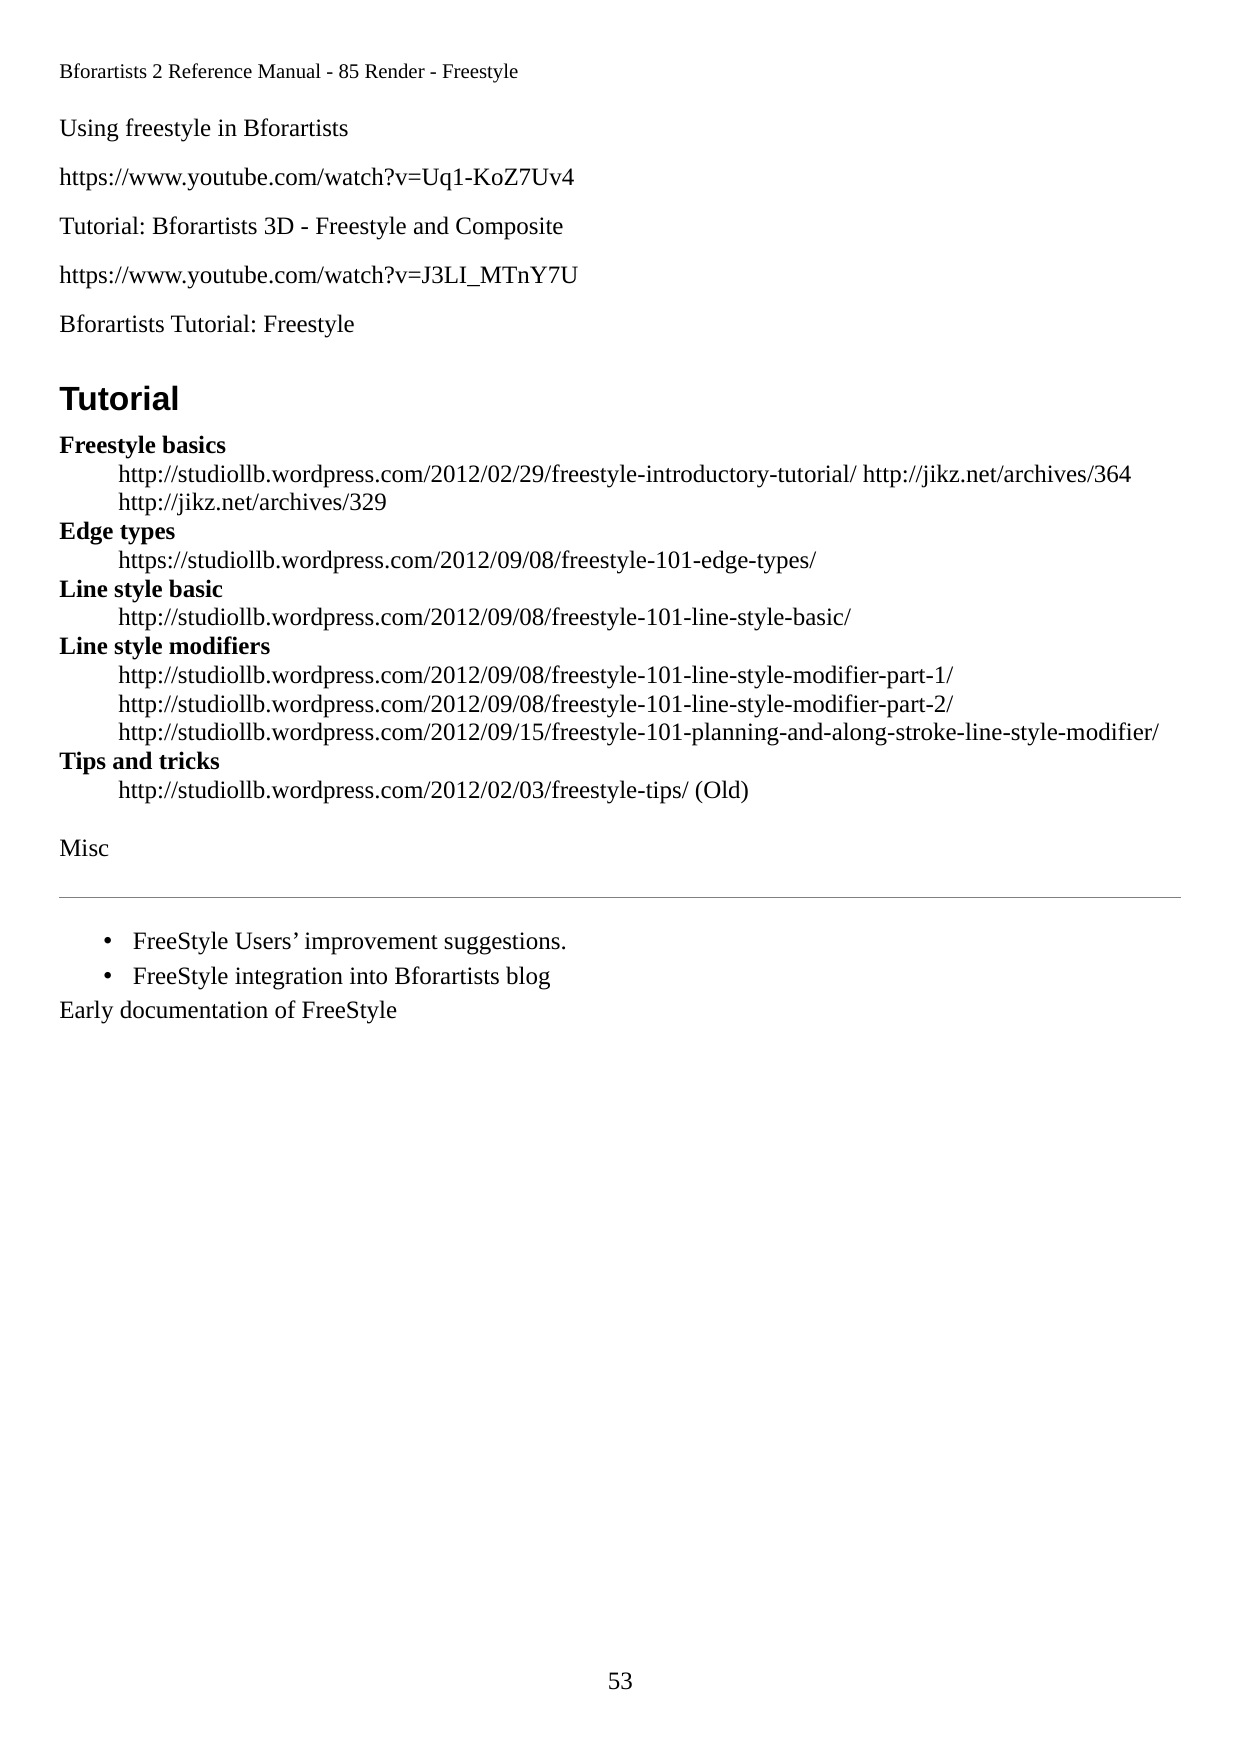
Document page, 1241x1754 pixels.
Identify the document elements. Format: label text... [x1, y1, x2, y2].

subtitle Edge types [59, 516, 1181, 545]
subtitle Tutorial [59, 379, 1181, 417]
list http://studiollb.wordpress.com/2012/09/08/freestyle-101-line-style-basic/ [118, 602, 1181, 631]
list FreeStyle Users’ improvement suggestions. [103, 926, 1181, 955]
text https://www.youtube.com/watch?v=J3LI_MTnY7U [59, 260, 1181, 288]
subtitle Tips and tricks [59, 746, 1181, 775]
subtitle Line style basic [59, 574, 1181, 602]
list http://studiollb.wordpress.com/2012/02/29/freestyle-introductory-tutorial/ http://jikz.net/archives/364 http://jikz.net/archives/329 [118, 459, 1181, 516]
subtitle Freestyle basics [59, 430, 1181, 459]
list http://studiollb.wordpress.com/2012/09/08/freestyle-101-line-style-modifier-part-1/ http://studiollb.wordpress.com/2012/09/08/freestyle-101-line-style-modifier-part-2/ http://studiollb.wordpress.com/2012/09/15/freestyle-101-planning-and-along-stroke-line-style-modifier/ [118, 660, 1181, 746]
list http://studiollb.wordpress.com/2012/02/03/freestyle-tips/ (Old) [118, 775, 1181, 804]
text Early documentation of FreeStyle [59, 995, 1181, 1053]
text Tutorial: Bforartists 3D - Freestyle and Composite [59, 211, 1181, 239]
text Misc [59, 833, 1181, 862]
list FreeStyle integration into Bforartists blog [103, 961, 1181, 989]
subtitle Line style modifiers [59, 631, 1181, 660]
text Bforartists Tutorial: Freestyle [59, 309, 1181, 338]
list https://studiollb.wordpress.com/2012/09/08/freestyle-101-edge-types/ [118, 545, 1181, 574]
text https://www.youtube.com/watch?v=Uq1-KoZ7Uv4 [59, 162, 1181, 190]
text Using freestyle in Bforartists [59, 113, 1181, 141]
